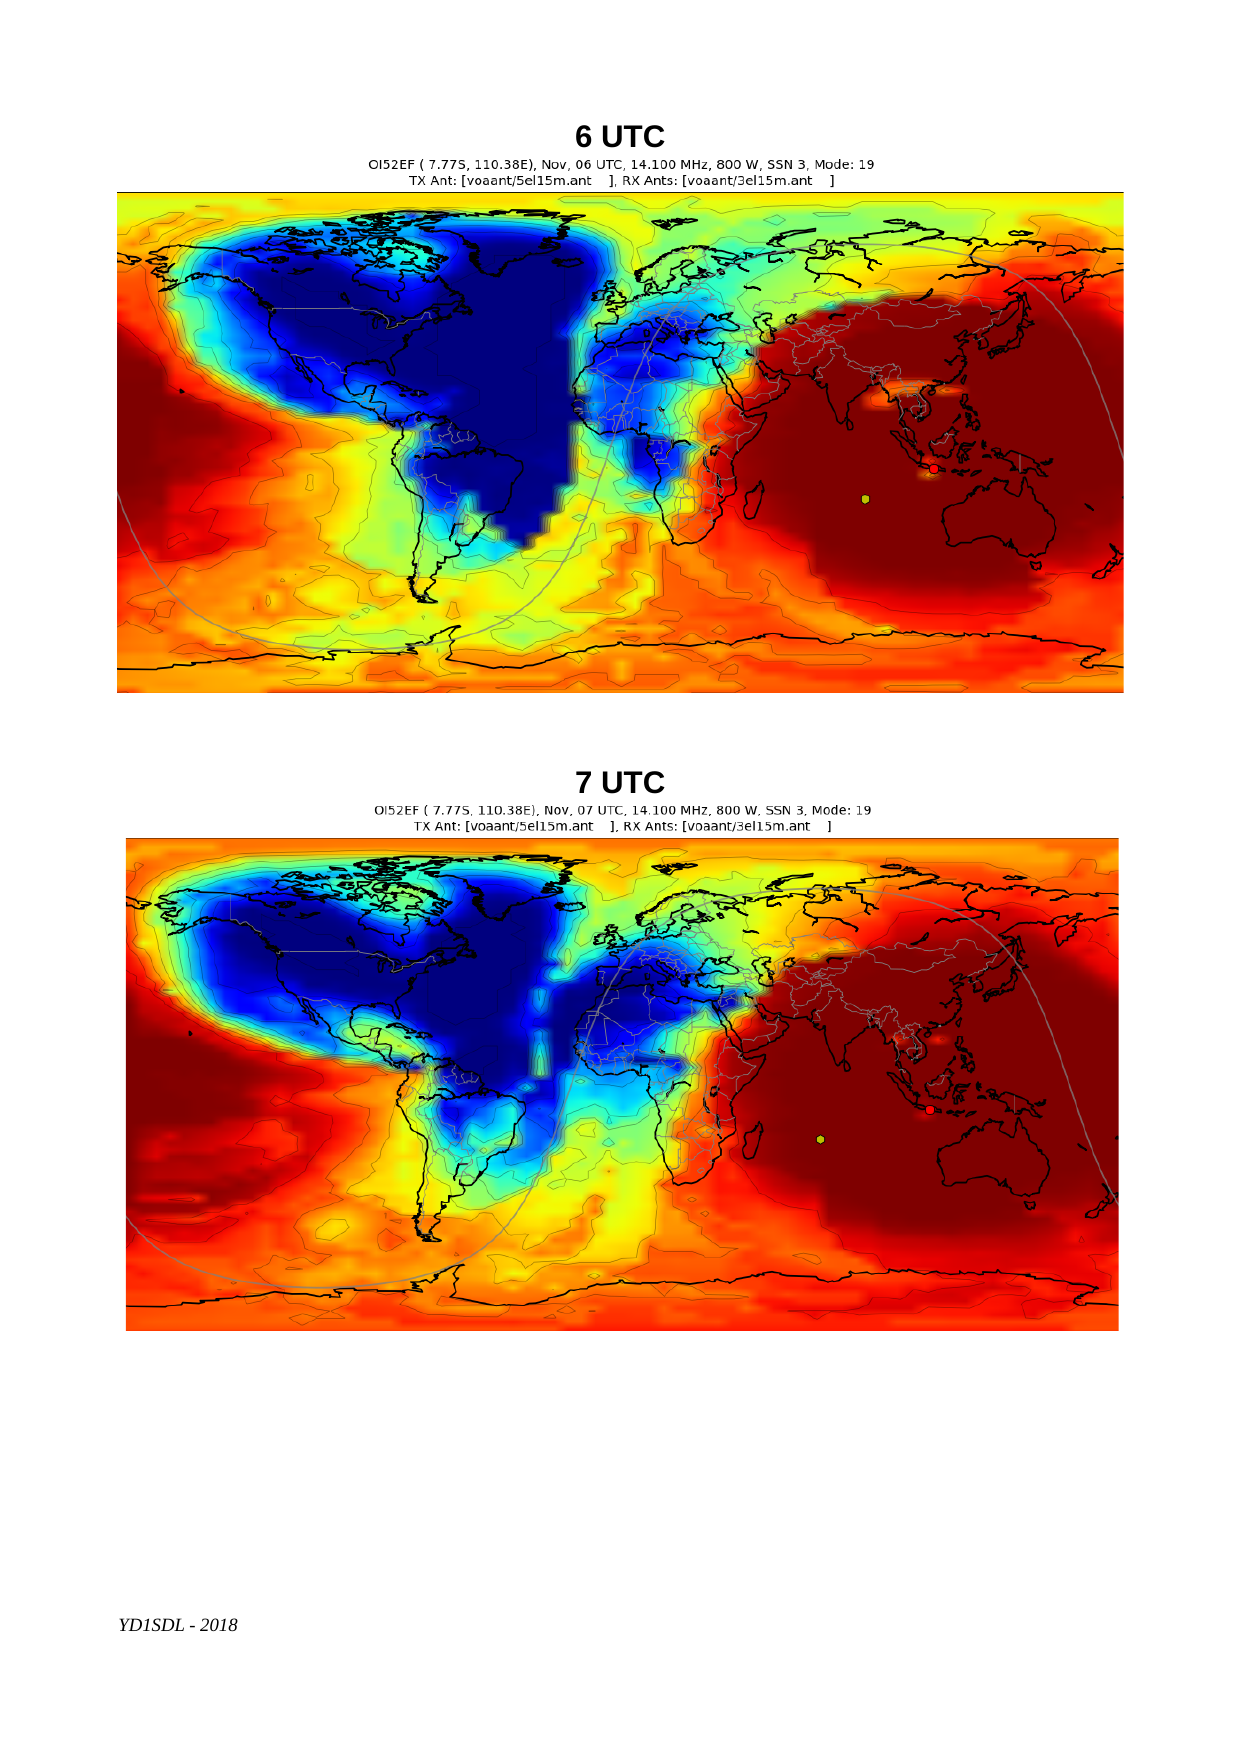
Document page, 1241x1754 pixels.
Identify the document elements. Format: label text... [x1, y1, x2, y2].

picture [117, 154, 1124, 693]
text 7 UTC [118, 764, 1122, 800]
picture [125, 800, 1119, 1331]
text 6 UTC [118, 118, 1122, 154]
